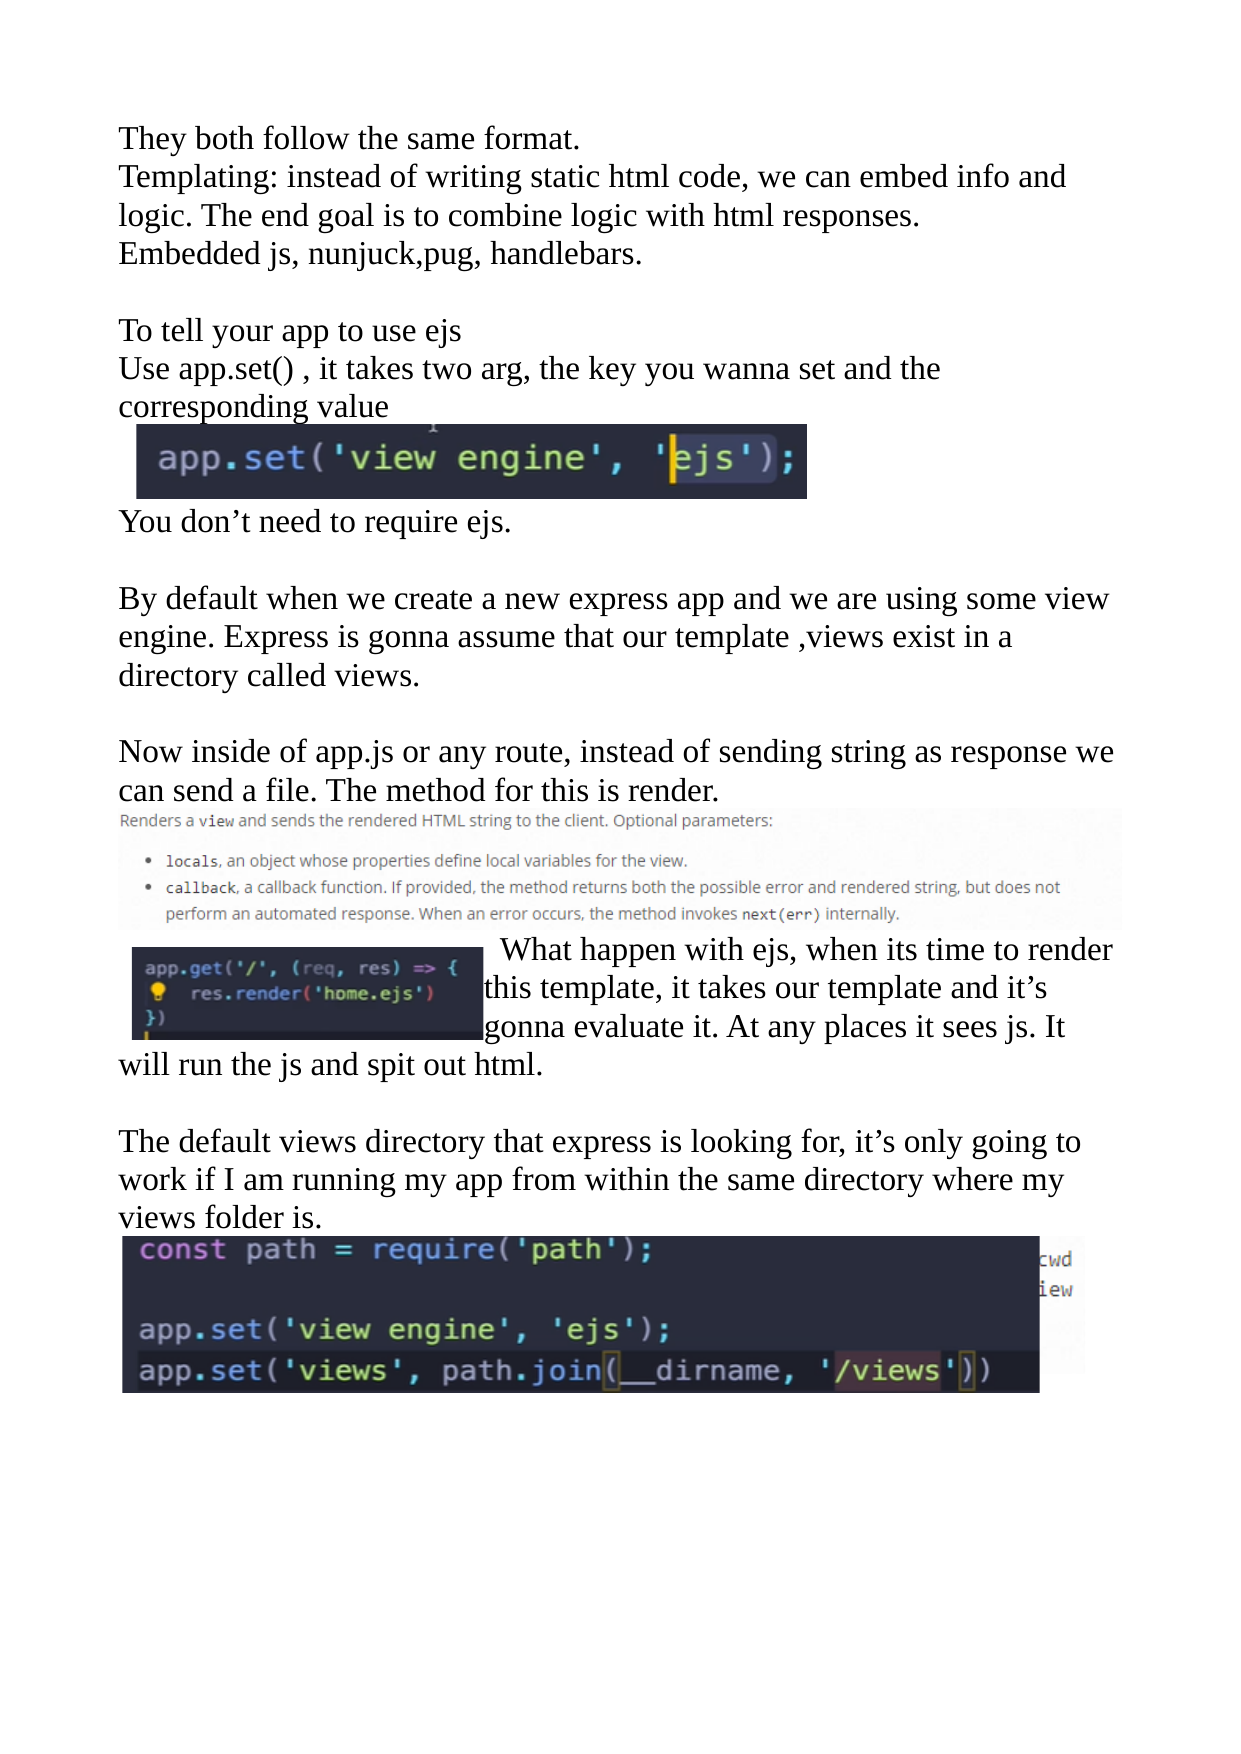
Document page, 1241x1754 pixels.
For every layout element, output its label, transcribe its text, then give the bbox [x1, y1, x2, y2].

text They both follow the same format. [118, 118, 1122, 156]
picture [118, 808, 1123, 930]
text The default views directory that express is looking for, it’s only going to work if I am running my app from within the same directory where my views folder is. [118, 1121, 1122, 1236]
text Templating: instead of writing static html code, we can embed info and logic. The end goal is to combine logic with html responses. [118, 156, 1122, 233]
text Now inside of app.js or any route, instead of sending string as response we can send a file. The method for this is render. [118, 731, 1122, 808]
text What happen with ejs, when its time to render this template, it takes our template and it’s gonna evaluate it. At any places it sees js. It will run the js and spit out html. [118, 930, 1122, 1083]
picture [131, 947, 484, 1040]
text Embedded js, nunjuck,pug, handlebars. [118, 233, 1122, 271]
picture [136, 424, 807, 499]
text You don’t need to require ejs. [118, 501, 1122, 540]
picture [122, 1236, 1085, 1393]
text By default when we create a new express app and we are using some view engine. Express is gonna assume that our template ,views exist in a directory called views. [118, 578, 1122, 693]
text To tell your app to use ejs [118, 310, 1122, 348]
text Use app.set() , it takes two arg, the key you wanna set and the corresponding value [118, 348, 1122, 425]
